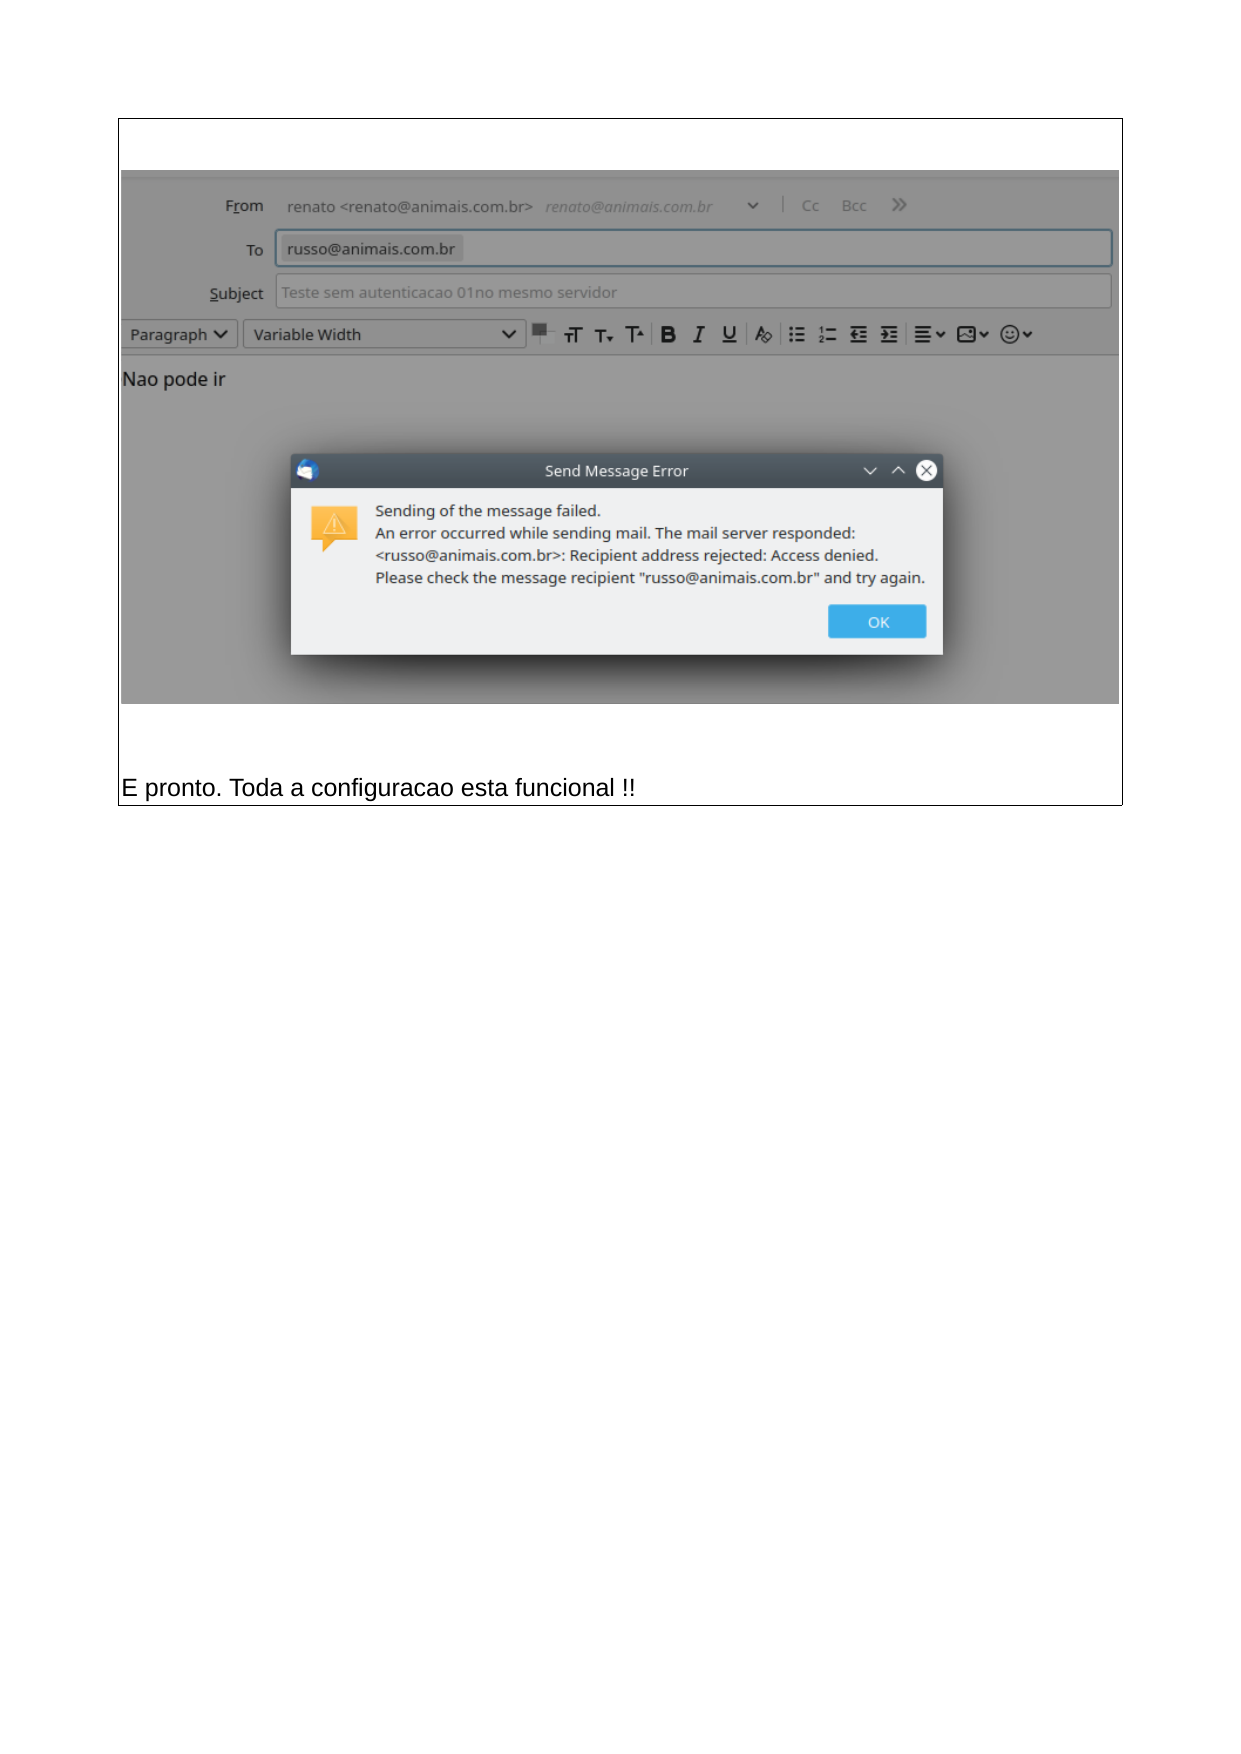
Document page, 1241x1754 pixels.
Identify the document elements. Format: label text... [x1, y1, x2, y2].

picture [121, 170, 1119, 704]
text E pronto. Toda a configuracao esta funcional !! [119, 167, 1122, 805]
